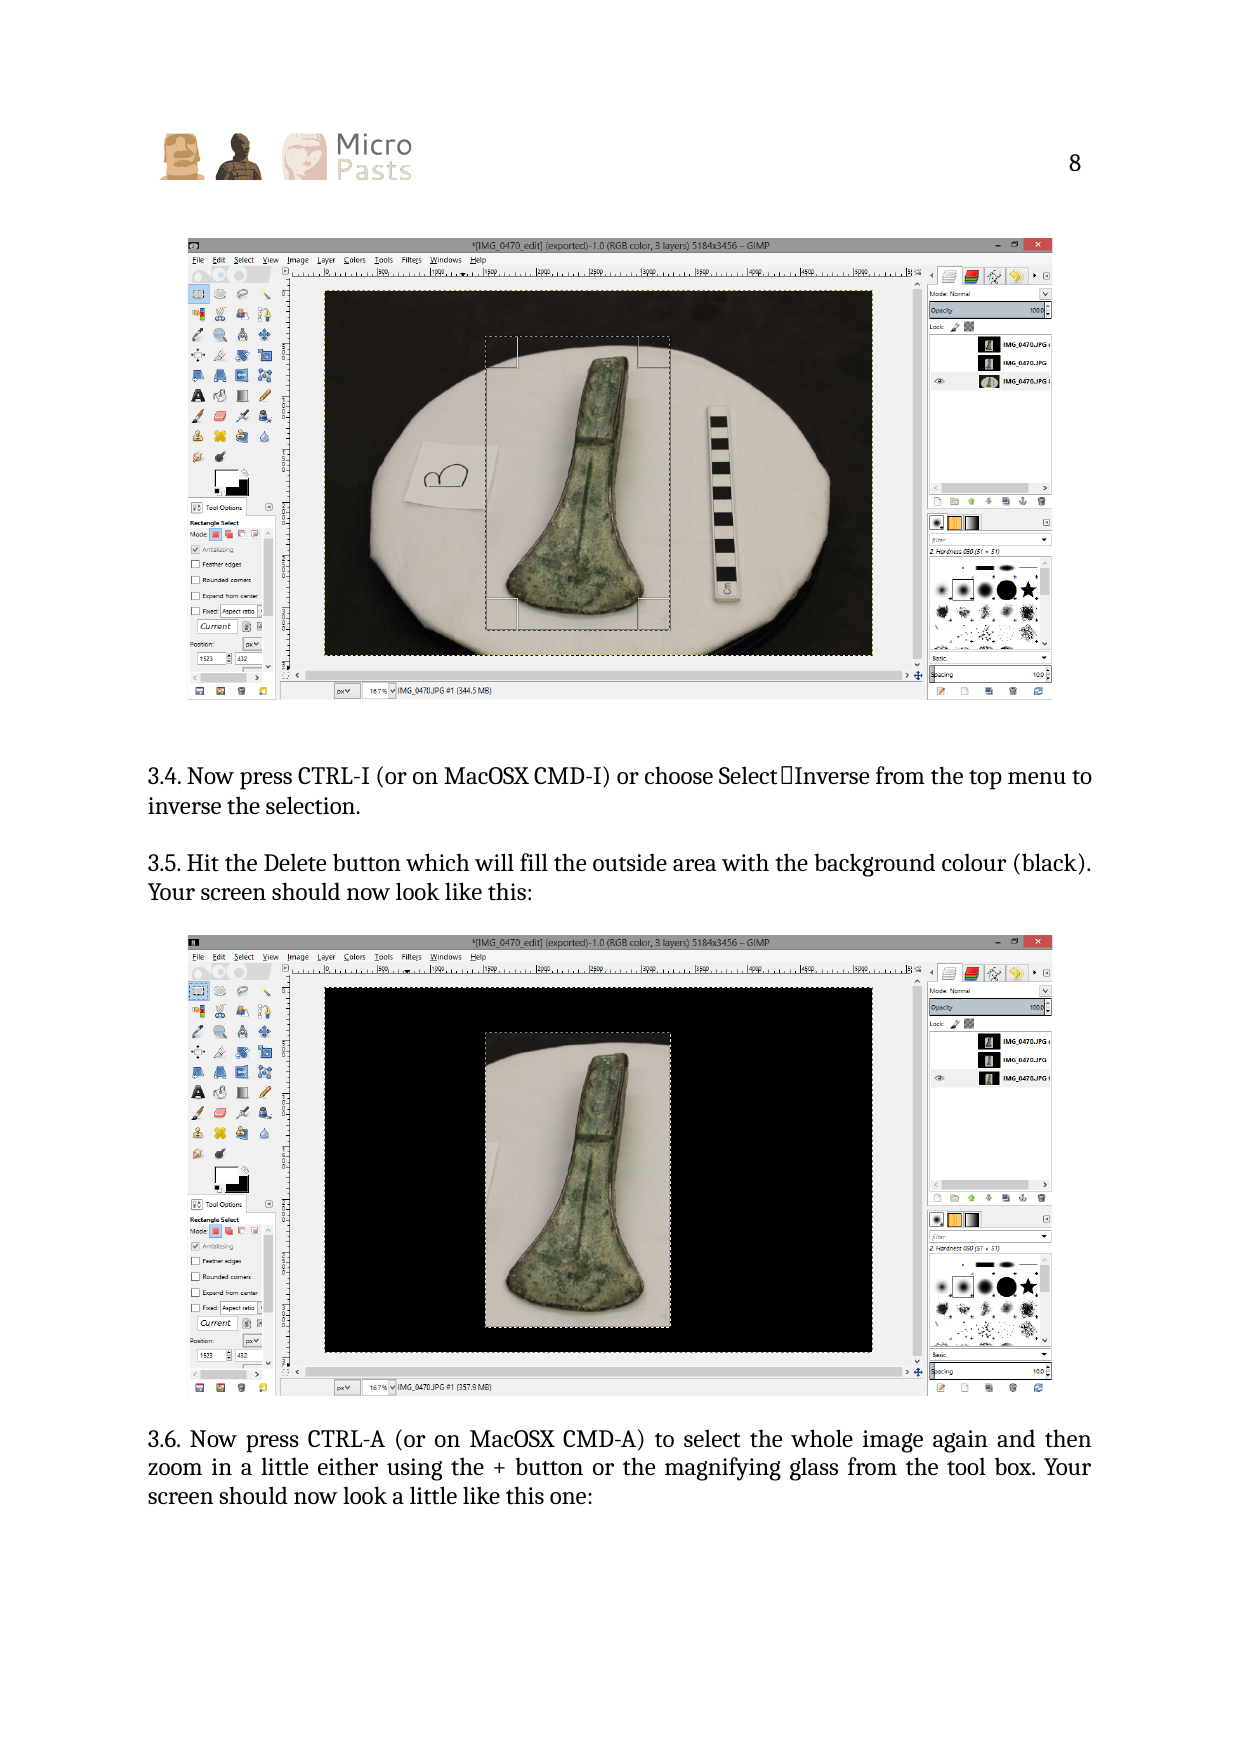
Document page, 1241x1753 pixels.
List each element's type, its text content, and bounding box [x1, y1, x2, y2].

text 3.6. Now press CTRL-A (or on MacOSX CMD-A) to select the whole image again and then zoom in a little either using the + button or the magnifying glass from the tool box. Your screen should now look a little like this one: [148, 1424, 1092, 1511]
text 3.4. Now press CTRL-I (or on MacOSX CMD-I) or choose SelectInverse from the top menu to inverse the selection. [148, 757, 1092, 820]
picture [187, 238, 1053, 700]
text 3.5. Hit the Delete button which will fill the outside area with the background colour (black). Your screen should now look like this: [148, 849, 1092, 907]
picture [147, 131, 423, 182]
picture [187, 935, 1053, 1396]
